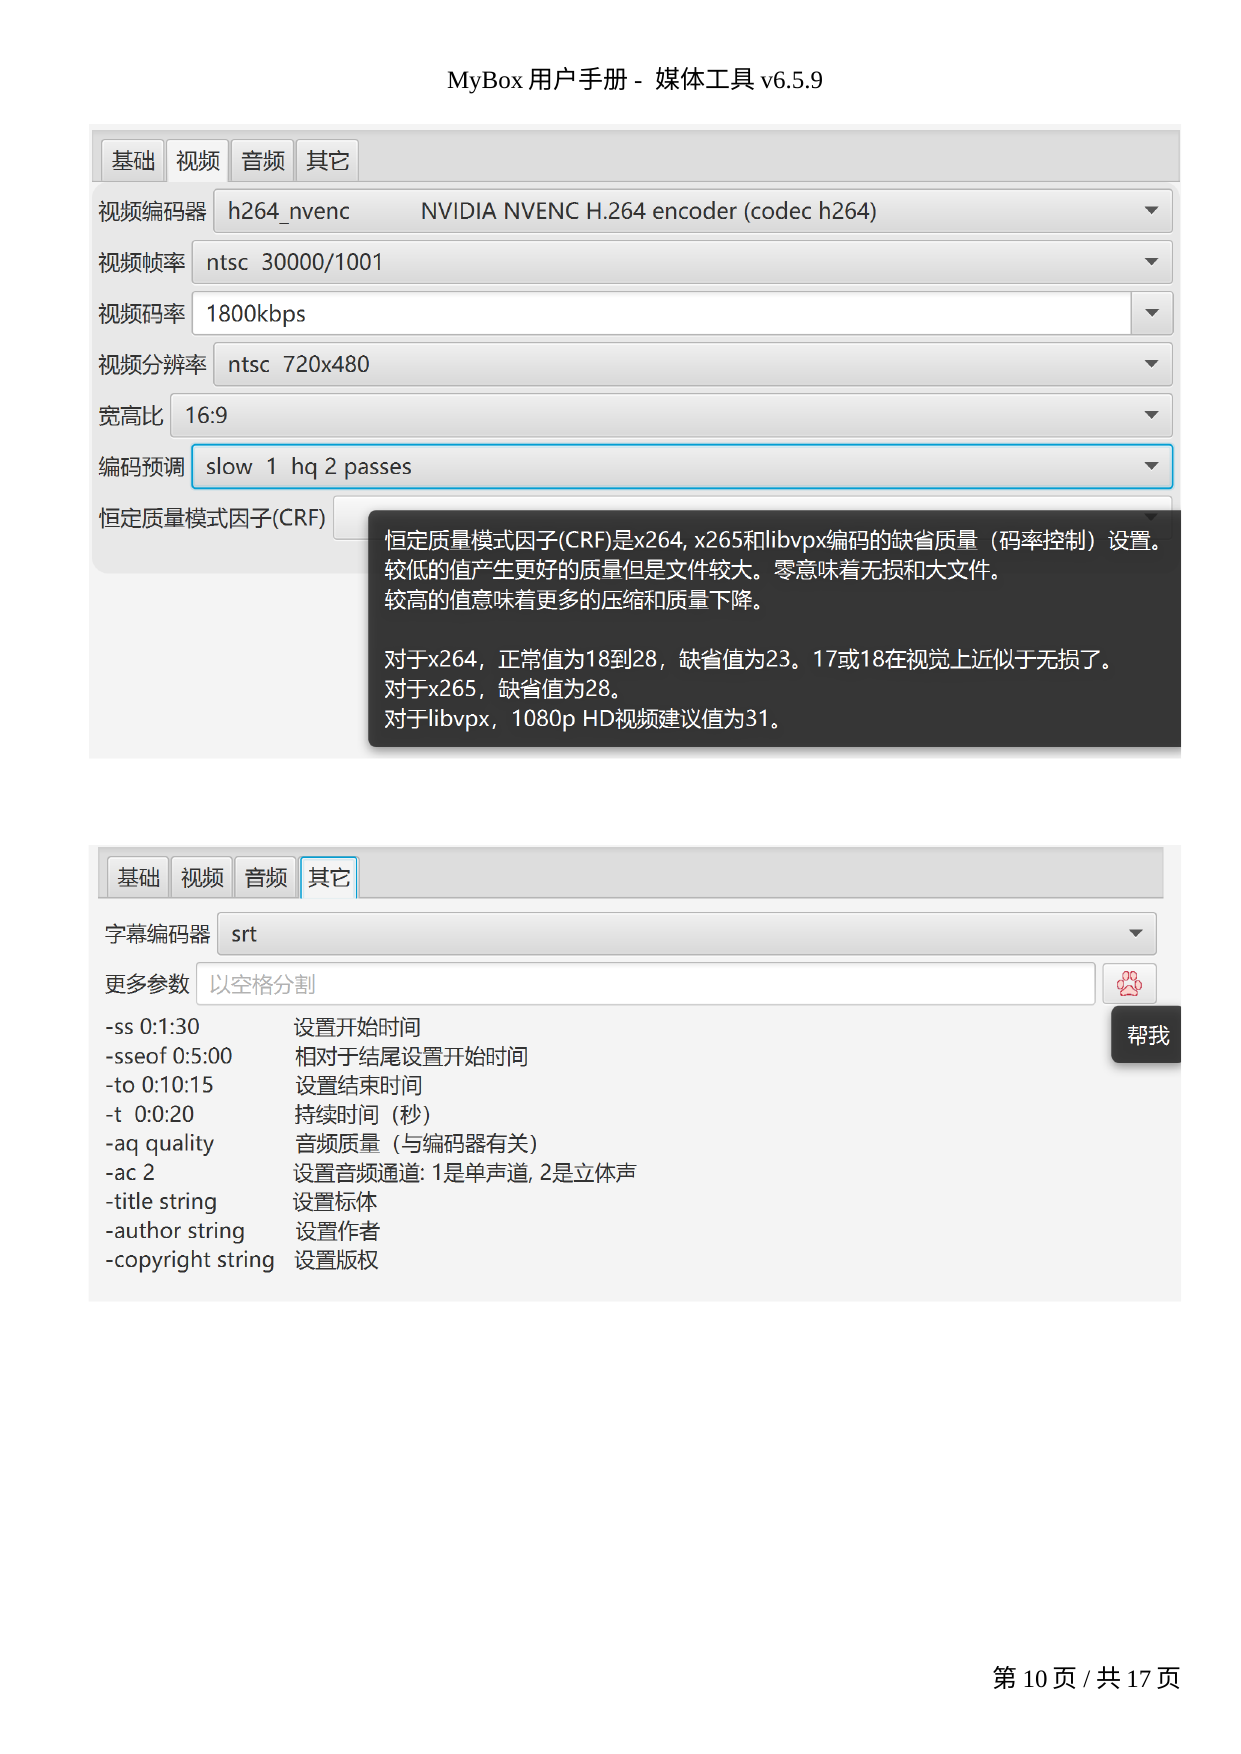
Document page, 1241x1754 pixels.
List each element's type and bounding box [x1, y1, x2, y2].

picture [88, 124, 1182, 759]
picture [88, 844, 1182, 1302]
